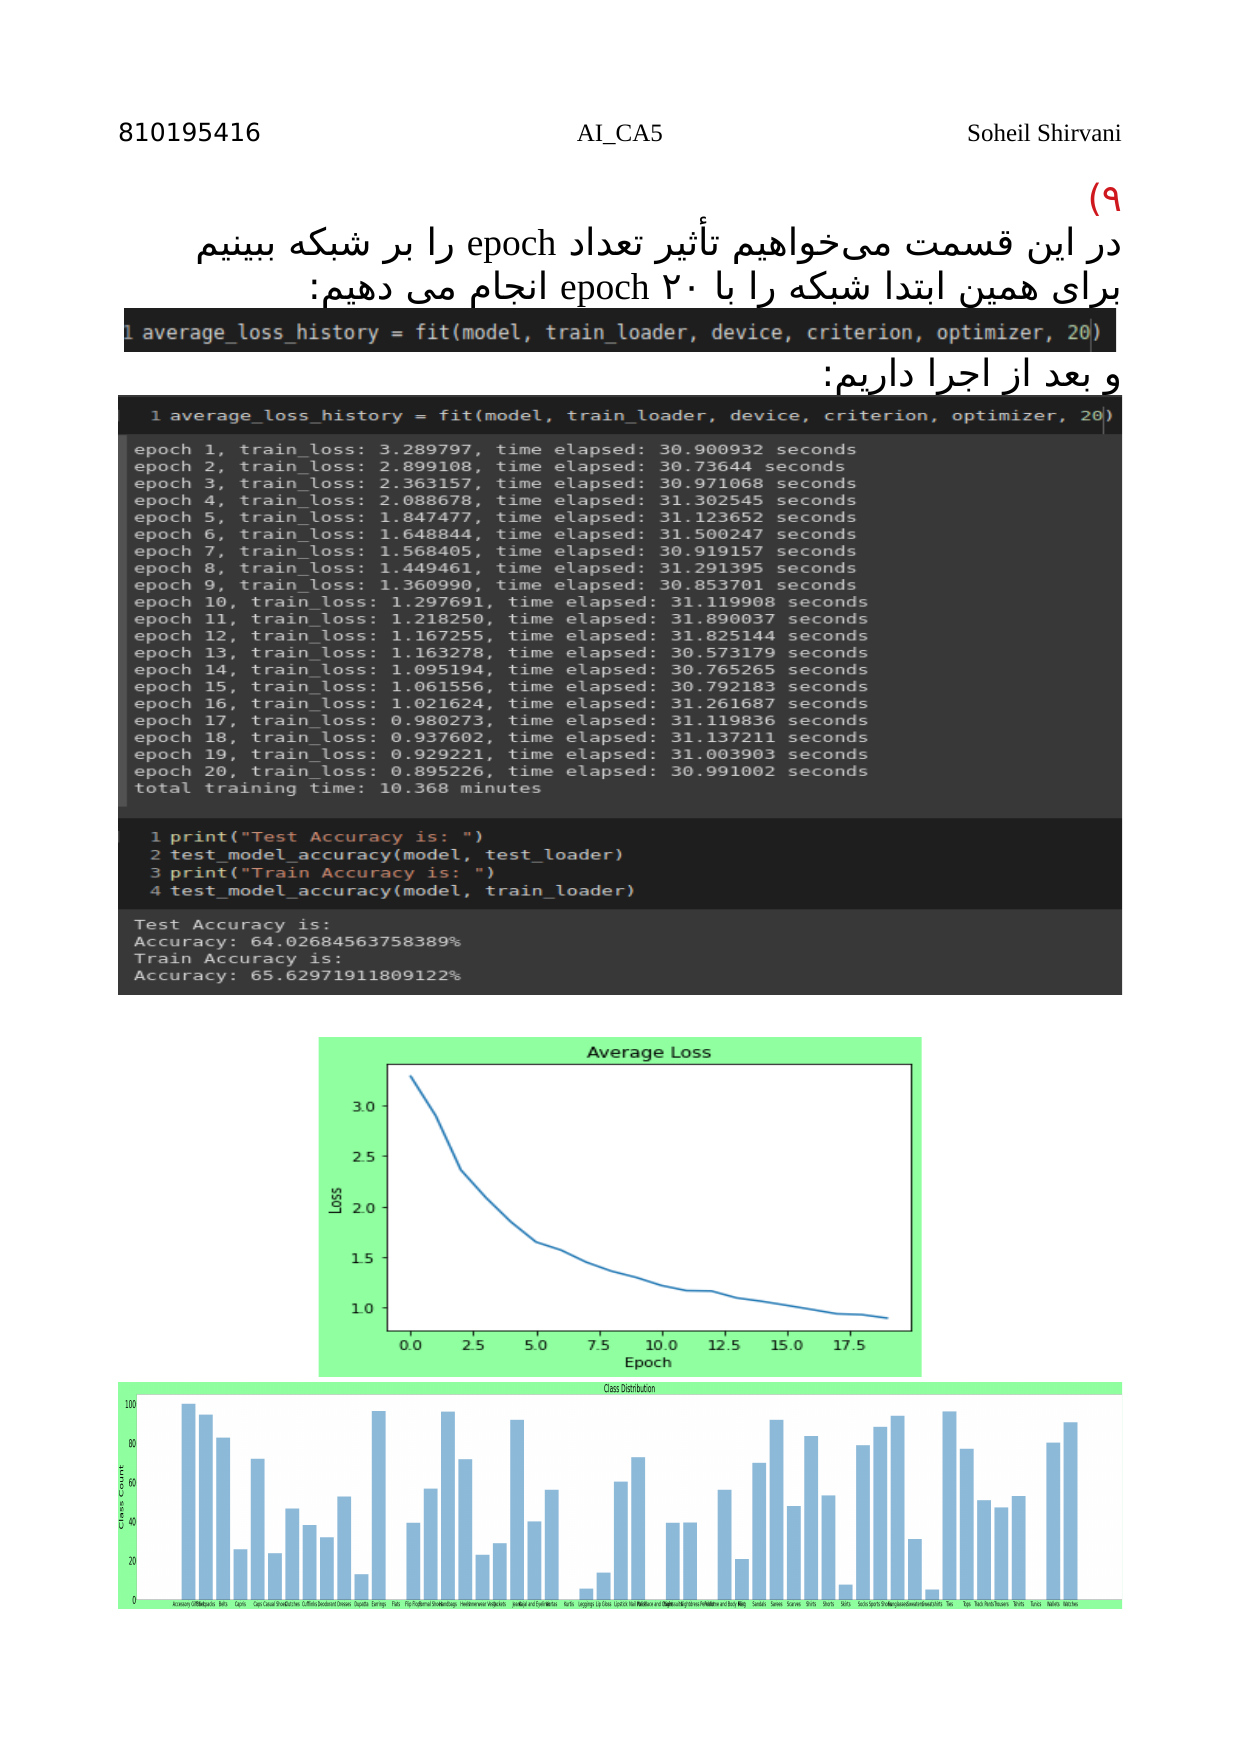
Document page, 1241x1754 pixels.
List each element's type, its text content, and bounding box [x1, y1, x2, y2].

text ۹) [118, 177, 1122, 221]
text و بعد از اجرا داریم: [118, 308, 1122, 395]
picture [318, 1037, 922, 1377]
picture [124, 308, 1117, 352]
picture [118, 395, 1123, 995]
text در این قسمت می‌خواهیم تأثیر تعداد epoch را بر شبکه ببینیم برای همین ابتدا شبکه را با ۲۰ epoch انجام می دهیم: [118, 221, 1122, 308]
picture [118, 1382, 1123, 1609]
